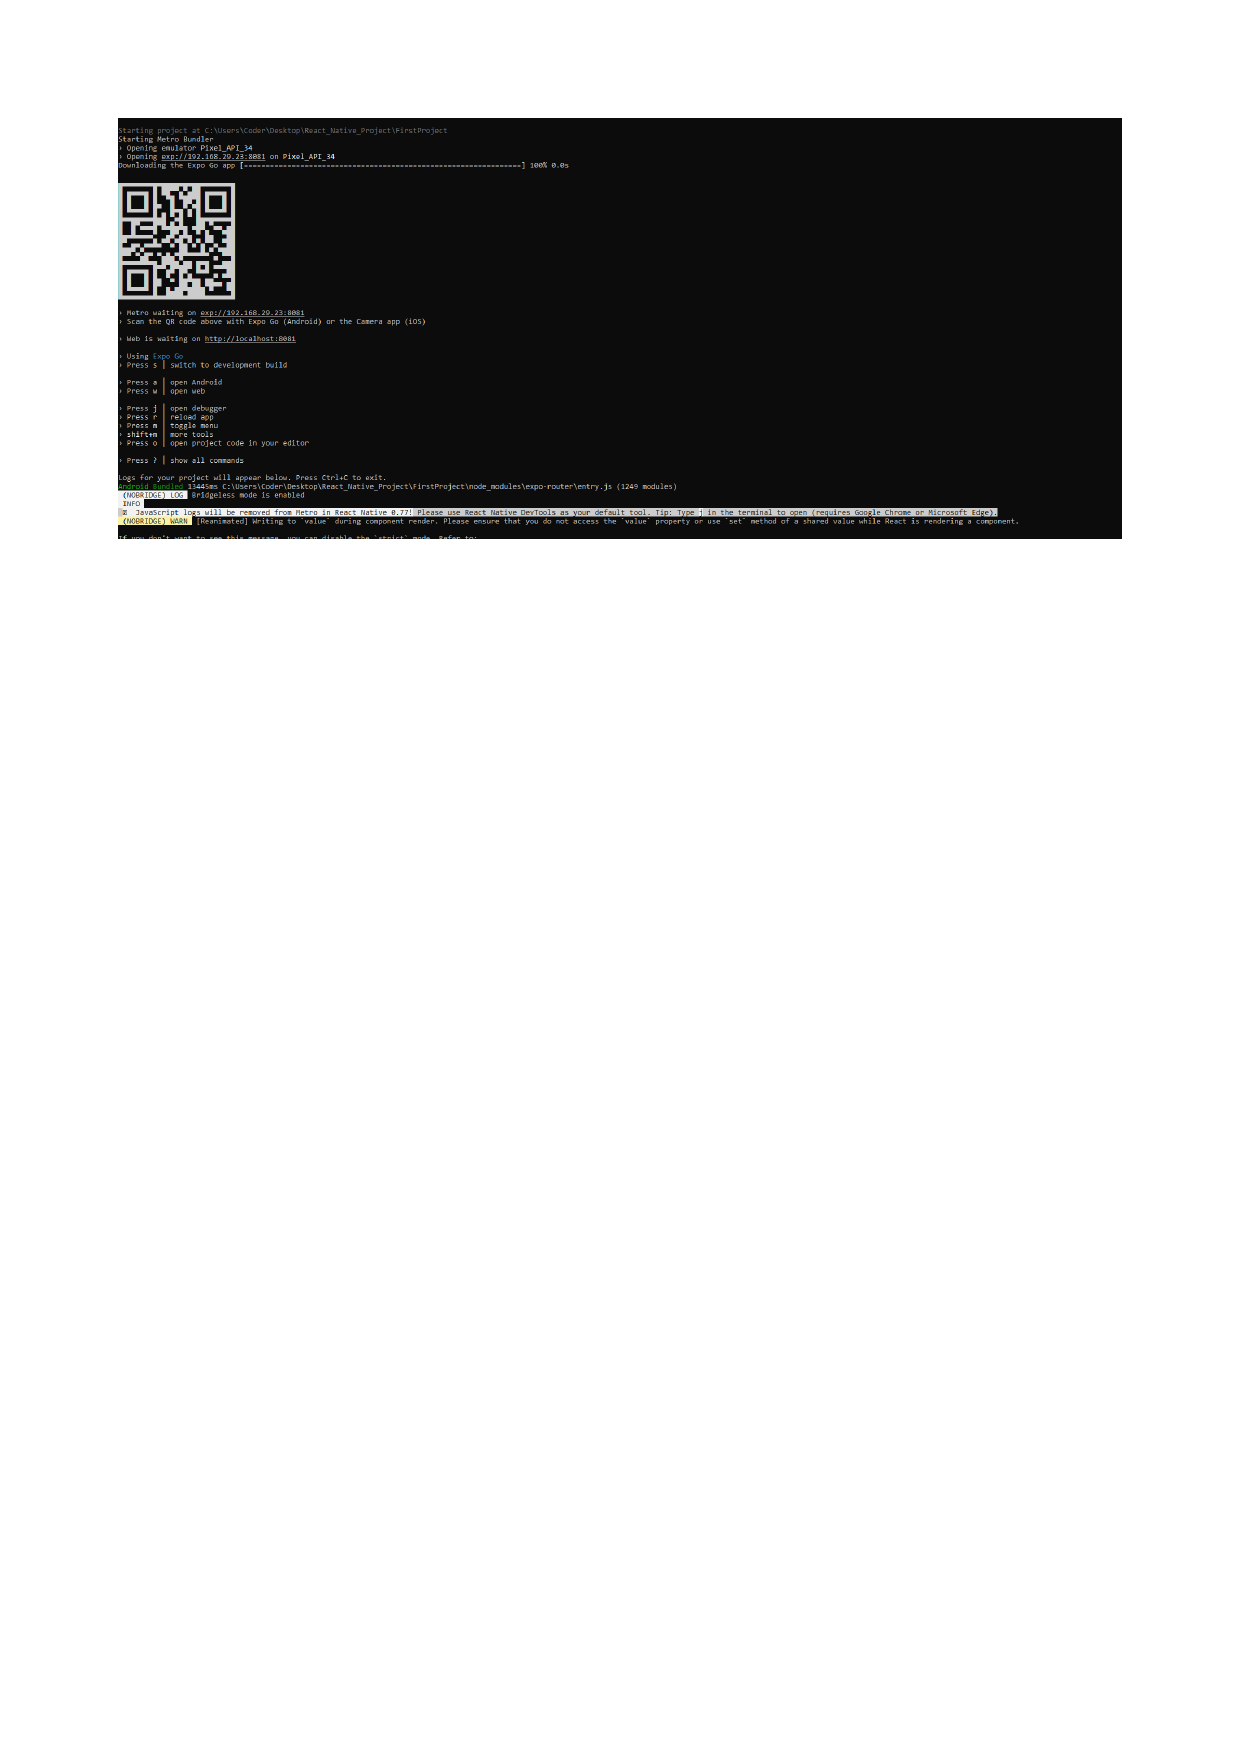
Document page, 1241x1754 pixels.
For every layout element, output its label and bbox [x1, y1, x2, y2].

picture [118, 118, 1122, 539]
